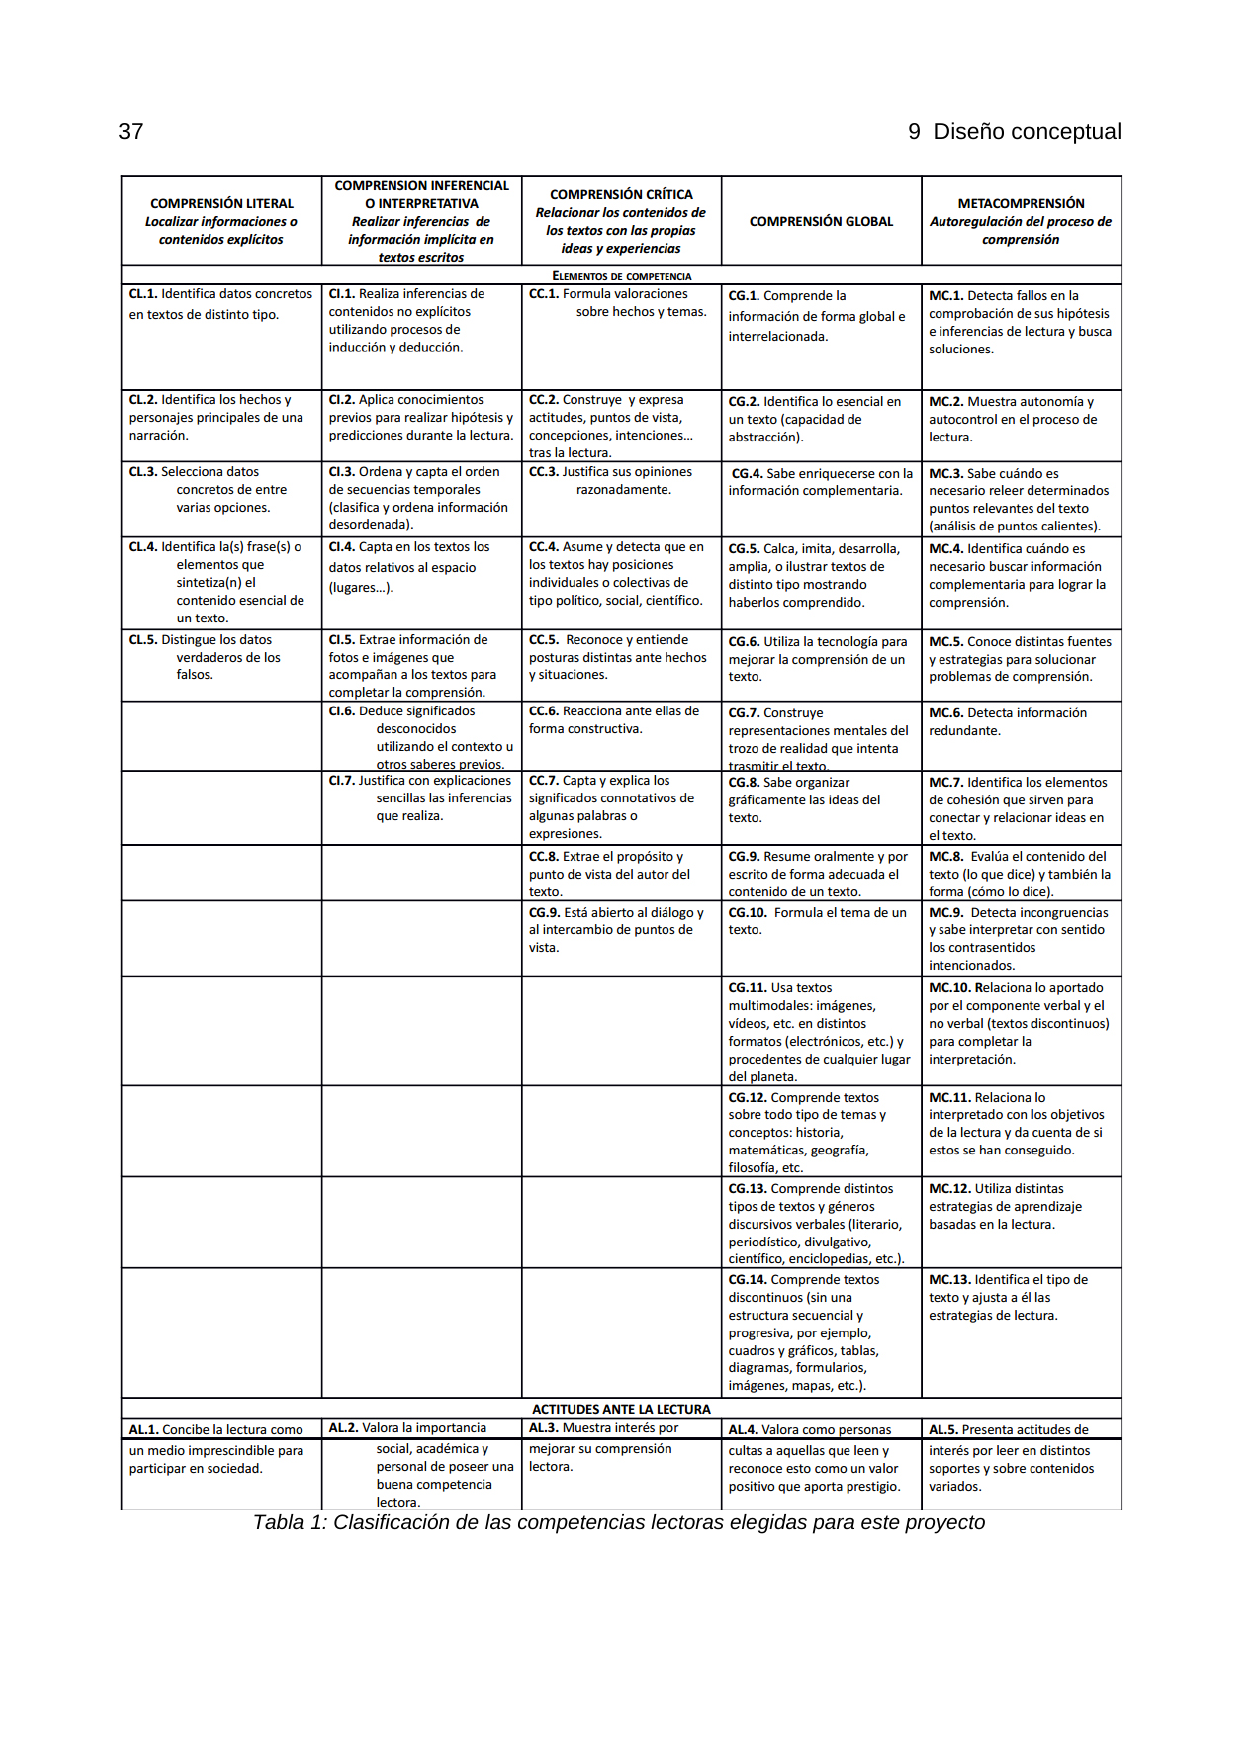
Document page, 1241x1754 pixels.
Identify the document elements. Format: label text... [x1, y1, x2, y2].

picture [118, 173, 1123, 1510]
list Tabla 1: Clasificación de las competencias lectoras elegidas para este proyecto [118, 1510, 1122, 1534]
